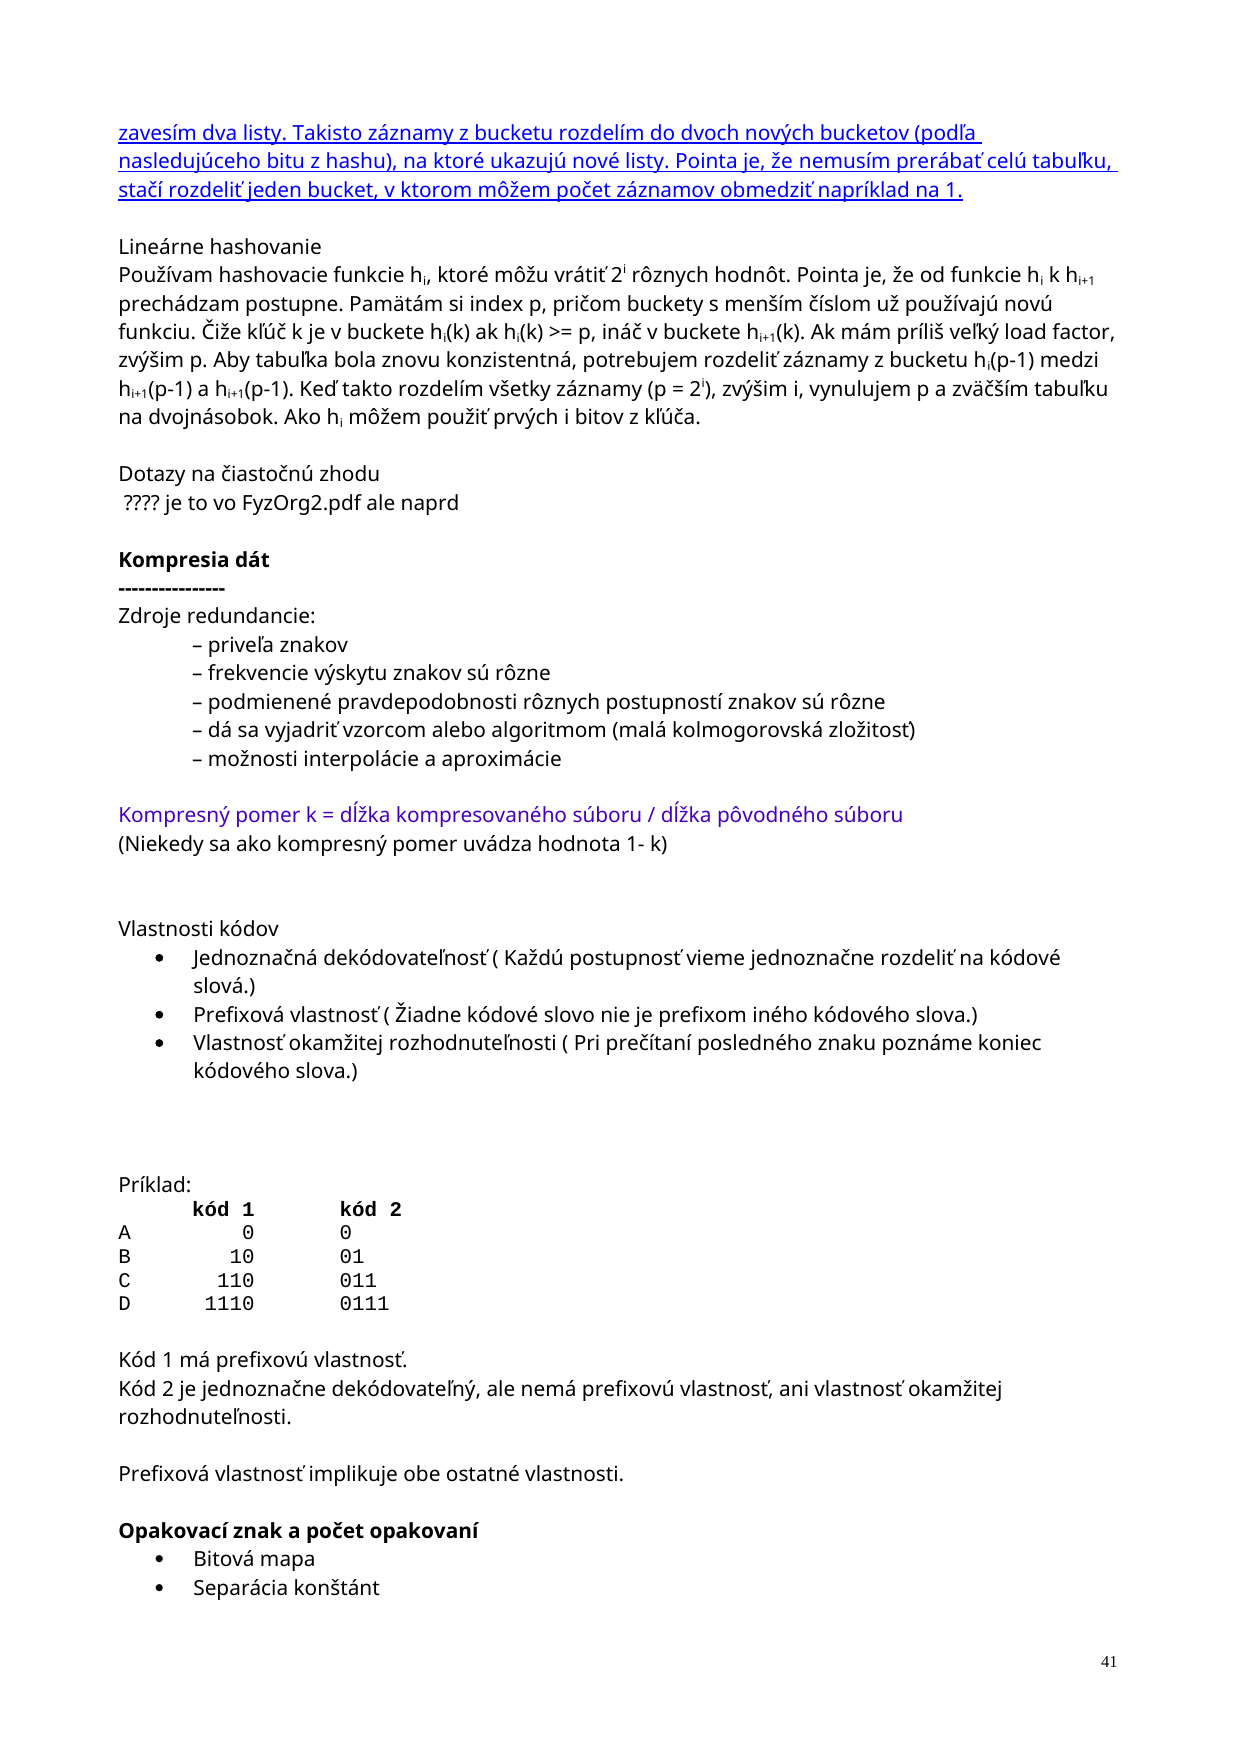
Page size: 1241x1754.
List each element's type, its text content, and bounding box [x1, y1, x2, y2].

text Vlastnosti kódov [118, 914, 1122, 943]
list Jednoznačná dekódovateľnosť ( Každú postupnosť vieme jednoznačne rozdeliť na kódové slová.) [156, 943, 1122, 1000]
text – frekvencie výskytu znakov sú rôzne [118, 658, 1122, 687]
text – dá sa vyjadriť vzorcom alebo algoritmom (malá kolmogorovská zložitosť) [118, 715, 1122, 744]
text D 1110 0111 [118, 1293, 1122, 1317]
text Kompresný pomer k = dĺžka kompresovaného súboru / dĺžka pôvodného súboru [118, 801, 1122, 829]
text B 10 01 [118, 1246, 1122, 1270]
text – podmienené pravdepodobnosti rôznych postupností znakov sú rôzne [118, 687, 1122, 715]
list Separácia konštánt [156, 1573, 1122, 1601]
text Opakovací znak a počet opakovaní [118, 1516, 1122, 1544]
text C 110 011 [118, 1270, 1122, 1293]
text (Niekedy sa ako kompresný pomer uvádza hodnota 1- k) [118, 829, 1122, 857]
list Prefixová vlastnosť ( Žiadne kódové slovo nie je prefixom iného kódového slova.) [156, 1000, 1122, 1028]
text – možnosti interpolácie a aproximácie [118, 744, 1122, 772]
text A 0 0 [118, 1222, 1122, 1246]
text kód 1 kód 2 [118, 1199, 1122, 1222]
text Lineárne hashovanie [118, 232, 1122, 260]
list Vlastnosť okamžitej rozhodnuteľnosti ( Pri prečítaní posledného znaku poznáme koniec kódového slova.) [156, 1028, 1122, 1085]
text – priveľa znakov [118, 630, 1122, 658]
list Bitová mapa [156, 1544, 1122, 1573]
text ???? je to vo FyzOrg2.pdf ale naprd [118, 488, 1122, 516]
text ---------------- [118, 573, 1122, 602]
text Dotazy na čiastočnú zhodu [118, 459, 1122, 488]
text Kompresia dát [118, 545, 1122, 573]
text zavesím dva listy. Takisto záznamy z bucketu rozdelím do dvoch nových bucketov (podľa nasledujúceho bitu z hashu), na ktoré ukazujú nové listy. Pointa je, že nemusím prerábať celú tabuľku, stačí rozdeliť jeden bucket, v ktorom môžem počet záznamov obmedziť napríklad na 1. [118, 118, 1122, 203]
text Kód 1 má prefixovú vlastnosť. [118, 1345, 1122, 1374]
text Používam hashovacie funkcie hi, ktoré môžu vrátiť 2i rôznych hodnôt. Pointa je, že od funkcie hi k hi+1 prechádzam postupne. Pamätám si index p, pričom buckety s menším číslom už používajú novú funkciu. Čiže kľúč k je v buckete hi(k) ak hi(k) >= p, ináč v buckete hi+1(k). Ak mám príliš veľký load factor, zvýšim p. Aby tabuľka bola znovu konzistentná, potrebujem rozdeliť záznamy z bucketu hi(p-1) medzi hi+1(p-1) a hi+1(p-1). Keď takto rozdelím všetky záznamy (p = 2i), zvýšim i, vynulujem p a zväčším tabuľku na dvojnásobok. Ako hi môžem použiť prvých i bitov z kľúča. [118, 260, 1122, 431]
text Kód 2 je jednoznačne dekódovateľný, ale nemá prefixovú vlastnosť, ani vlastnosť okamžitej rozhodnuteľnosti. [118, 1374, 1122, 1431]
text Zdroje redundancie: [118, 602, 1122, 630]
text Prefixová vlastnosť implikuje obe ostatné vlastnosti. [118, 1459, 1122, 1488]
text Príklad: [118, 1170, 1122, 1199]
